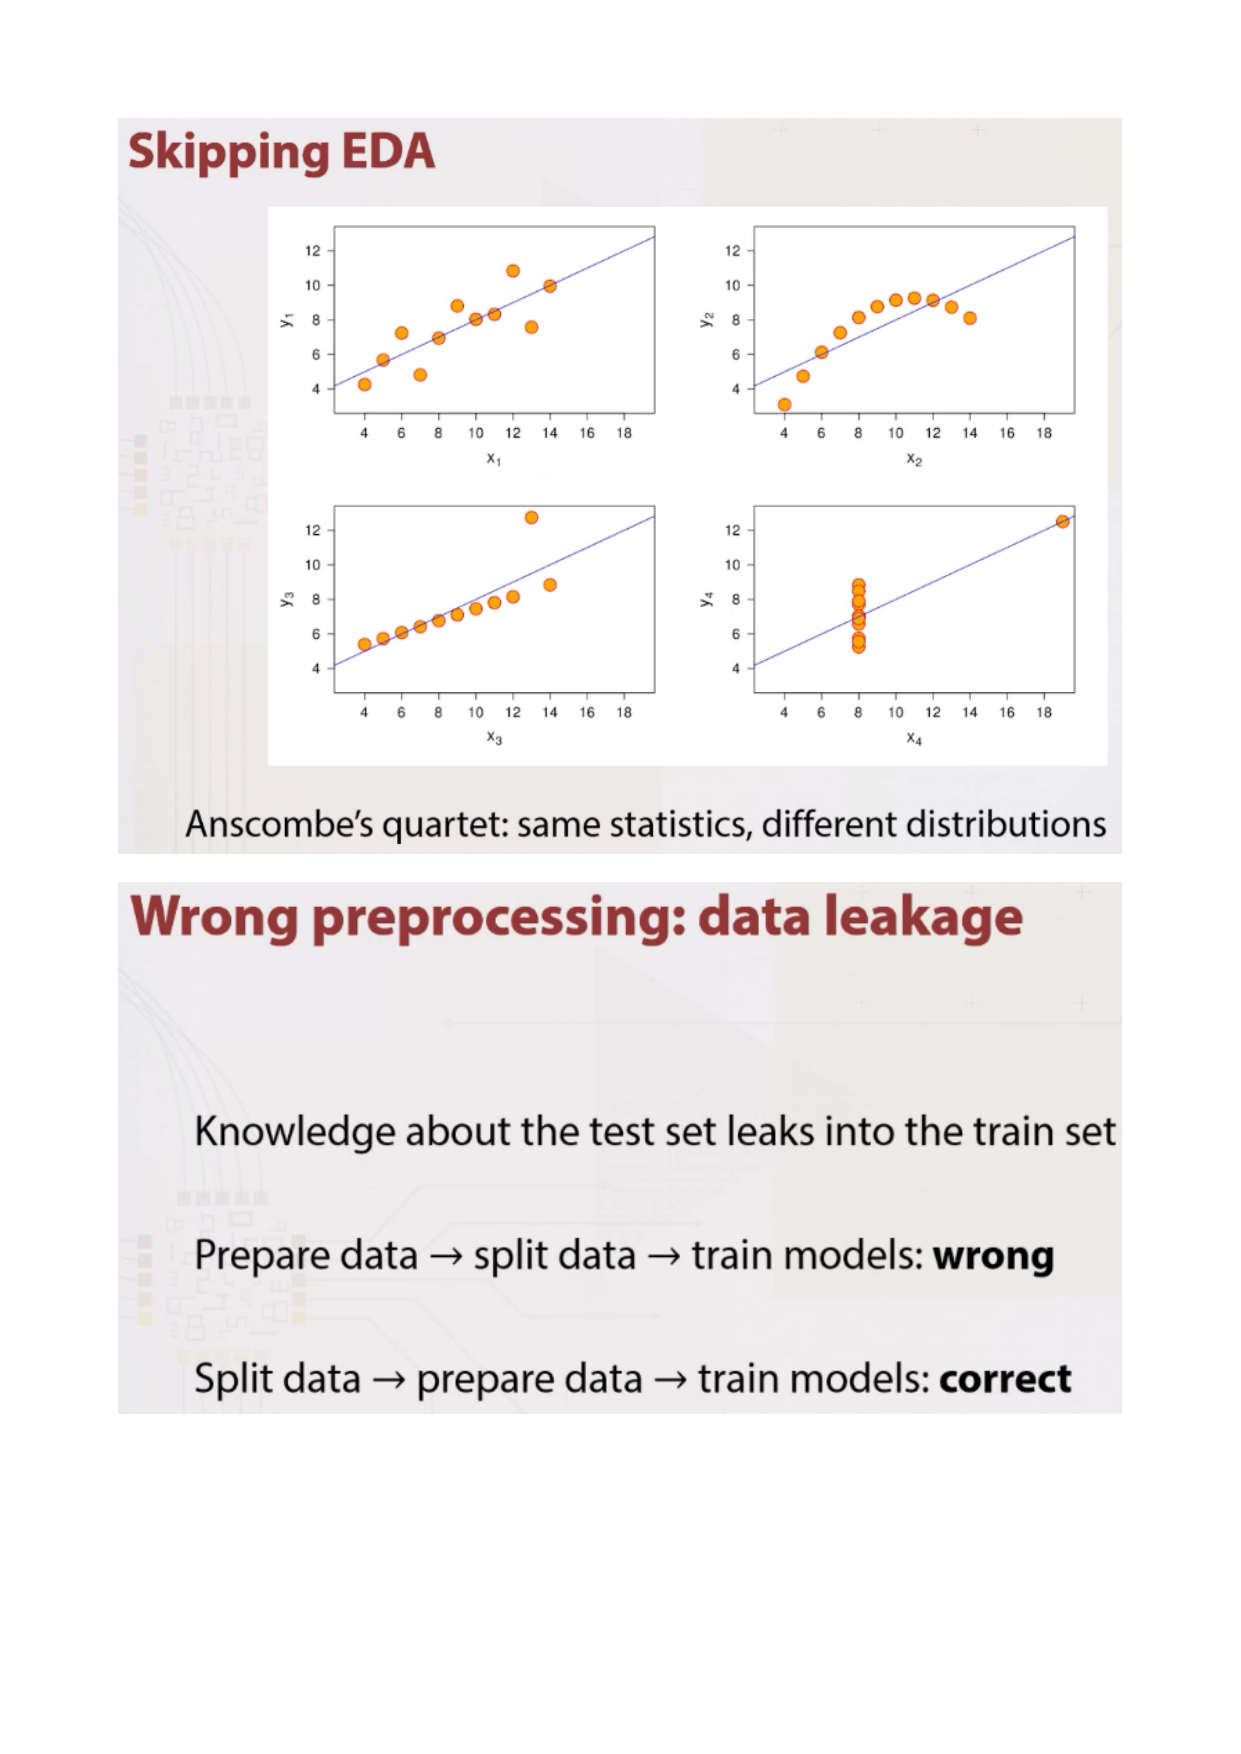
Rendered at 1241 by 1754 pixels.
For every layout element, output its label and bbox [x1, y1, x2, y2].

picture [118, 882, 1123, 1414]
picture [118, 118, 1123, 854]
